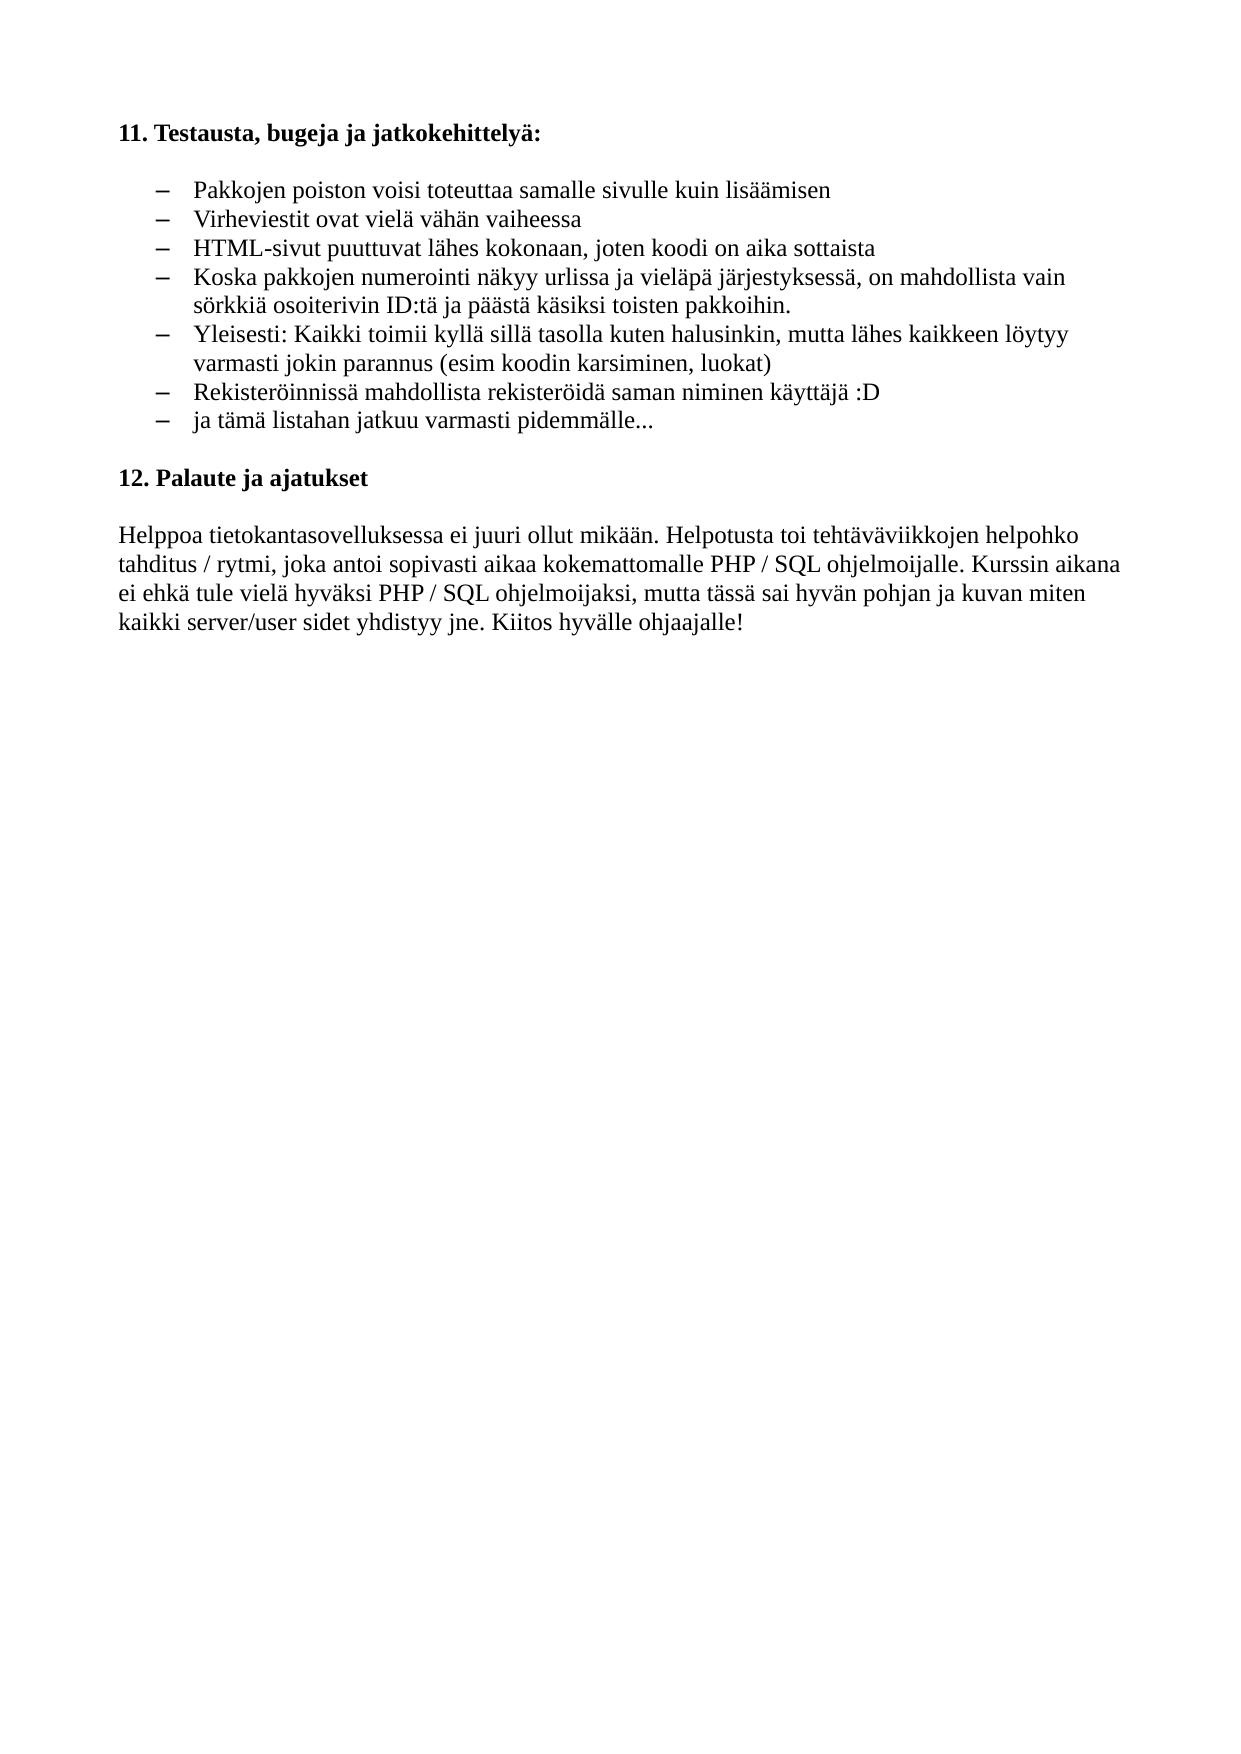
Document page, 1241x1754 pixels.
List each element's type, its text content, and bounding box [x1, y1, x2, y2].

text 11. Testausta, bugeja ja jatkokehittelyä: [118, 118, 1122, 147]
list HTML-sivut puuttuvat lähes kokonaan, joten koodi on aika sottaista [156, 233, 1122, 262]
list Koska pakkojen numerointi näkyy urlissa ja vieläpä järjestyksessä, on mahdollista vain sörkkiä osoiterivin ID:tä ja päästä käsiksi toisten pakkoihin. [156, 262, 1122, 319]
list Virheviestit ovat vielä vähän vaiheessa [156, 204, 1122, 233]
list Yleisesti: Kaikki toimii kyllä sillä tasolla kuten halusinkin, mutta lähes kaikkeen löytyy varmasti jokin parannus (esim koodin karsiminen, luokat) [156, 319, 1122, 377]
list ja tämä listahan jatkuu varmasti pidemmälle... [156, 406, 1122, 434]
text Helppoa tietokantasovelluksessa ei juuri ollut mikään. Helpotusta toi tehtäväviikkojen helpohko tahditus / rytmi, joka antoi sopivasti aikaa kokemattomalle PHP / SQL ohjelmoijalle. Kurssin aikana ei ehkä tule vielä hyväksi PHP / SQL ohjelmoijaksi, mutta tässä sai hyvän pohjan ja kuvan miten kaikki server/user sidet yhdistyy jne. Kiitos hyvälle ohjaajalle! [118, 521, 1122, 636]
text 12. Palaute ja ajatukset [118, 463, 1122, 492]
list Pakkojen poiston voisi toteuttaa samalle sivulle kuin lisäämisen [156, 176, 1122, 204]
list Rekisteröinnissä mahdollista rekisteröidä saman niminen käyttäjä :D [156, 377, 1122, 406]
